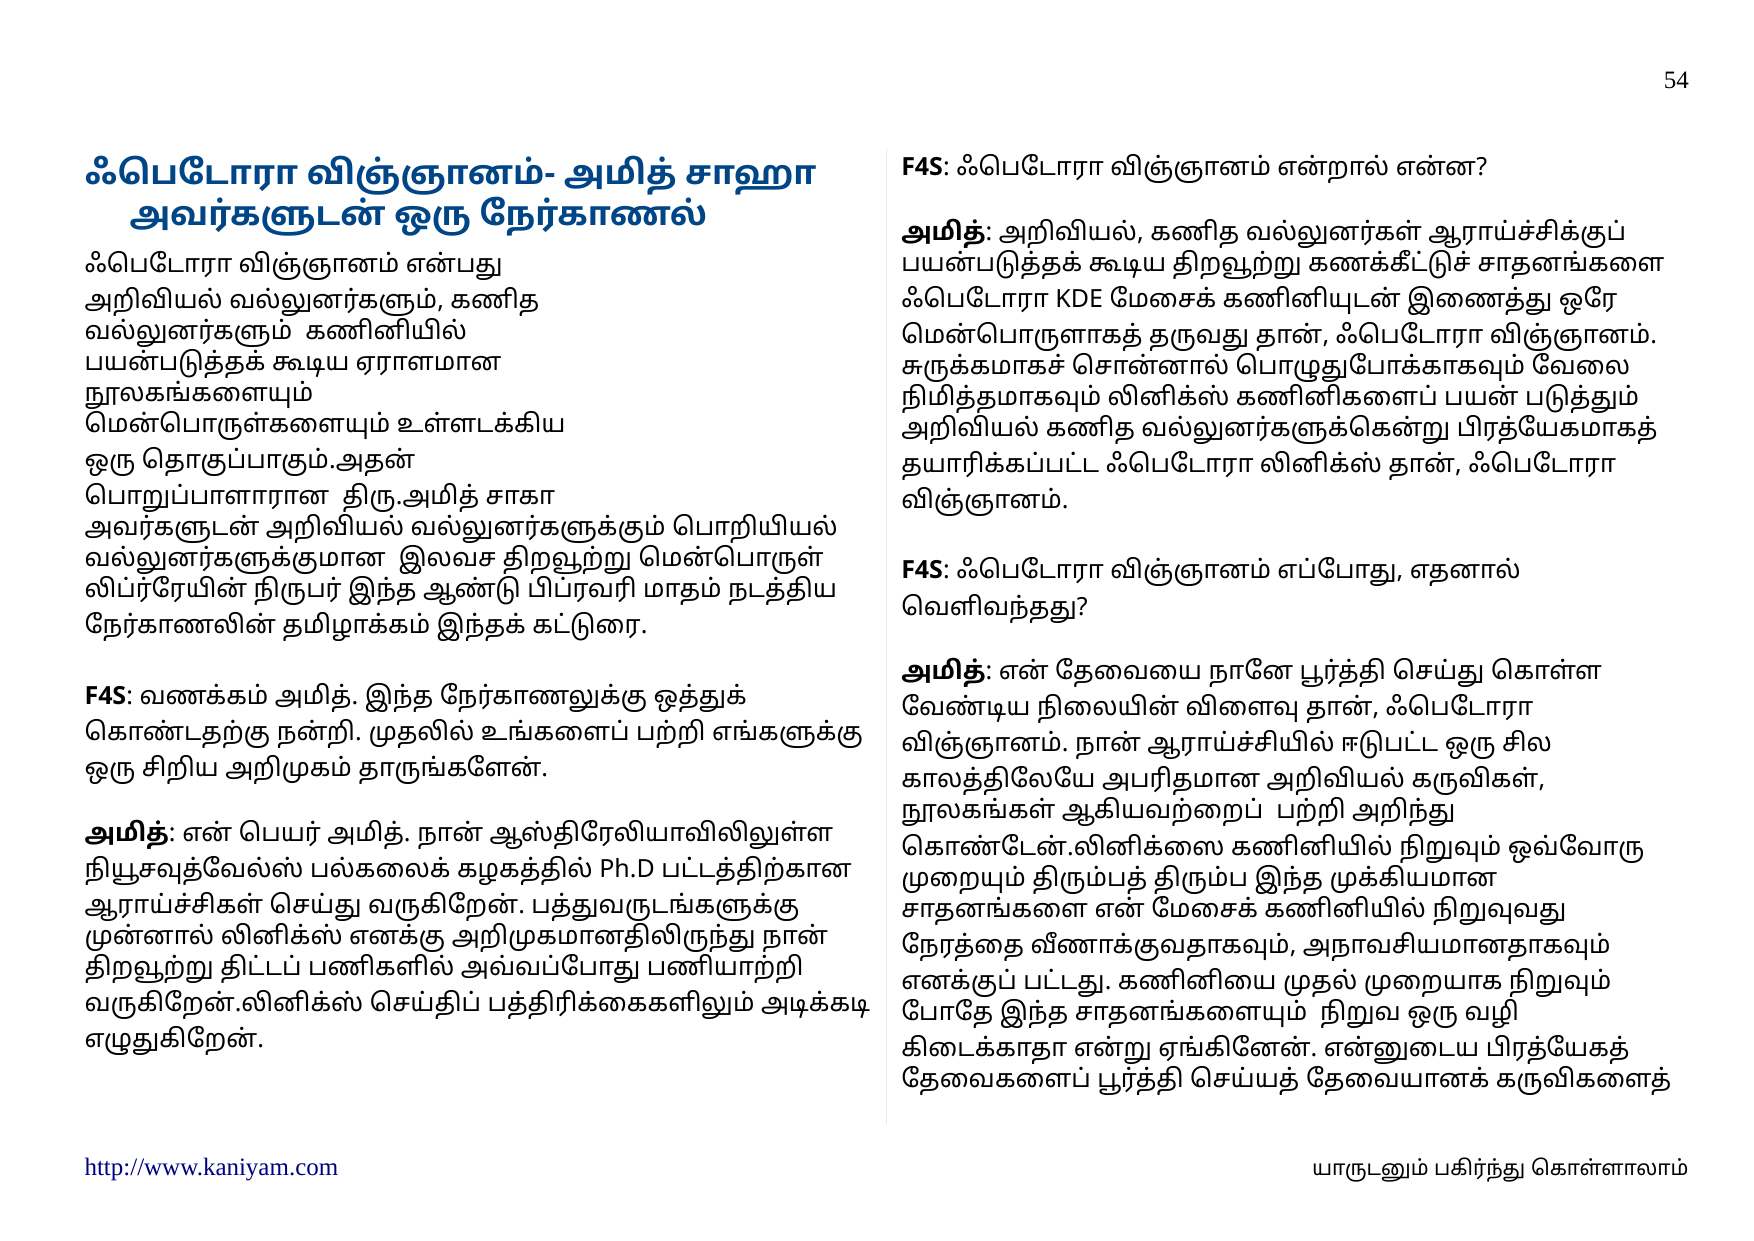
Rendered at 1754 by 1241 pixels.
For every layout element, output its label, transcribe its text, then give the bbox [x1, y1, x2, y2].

text ஃபெடோரா விஞ்ஞானம் என்பது அறிவியல் வல்லுனர்களும், கணித வல்லுனர்களும் கணினியில் பயன்படுத்தக் கூடிய ஏராளமான நூலகங்களையும் மென்பொருள்களையும் உள்ளடக்கிய ஒரு தொகுப்பாகும்.அதன் பொறுப்பாளாரான திரு.அமித் சாகா அவர்களுடன் அறிவியல் வல்லுனர்களுக்கும் பொறியியல் வல்லுனர்களுக்குமான இலவச திறவூற்று மென்பொருள் லிப்ர்ரேயின் நிருபர் இந்த ஆண்டு பிப்ரவரி மாதம் நடத்திய நேர்காணலின் தமிழாக்கம் இந்தக் கட்டுரை. [84, 251, 872, 643]
text F4S: ஃபெடோரா விஞ்ஞானம் என்றால் என்ன? [901, 149, 1688, 185]
text F4S: வணக்கம் அமித். இந்த நேர்காணலுக்கு ஒத்துக் கொண்டதற்கு நன்றி. முதலில் உங்களைப் பற்றி எங்களுக்கு ஒரு சிறிய அறிமுகம் தாருங்களேன். [84, 677, 872, 785]
text F4S: ஃபெடோரா விஞ்ஞானம் எப்போது, எதனால் வெளிவந்தது? [901, 552, 1688, 624]
text அமித்: அறிவியல், கணித வல்லுனர்கள் ஆராய்ச்சிக்குப் பயன்படுத்தக் கூடிய திறவூற்று கணக்கீட்டுச் சாதனங்களை ஃபெடோரா KDE மேசைக் கணினியுடன் இணைத்து ஒரே மென்பொருளாகத் தருவது தான், ஃபெடோரா விஞ்ஞானம். சுருக்கமாகச் சொன்னால் பொழுதுபோக்காகவும் வேலை நிமித்தமாகவும் லினிக்ஸ் கணினிகளைப் பயன் படுத்தும் அறிவியல் கணித வல்லுனர்களுக்கென்று பிரத்யேகமாகத் தயாரிக்கப்பட்ட ஃபெடோரா லினிக்ஸ் தான், ஃபெடோரா விஞ்ஞானம். [901, 214, 1688, 518]
text அமித்: என் தேவையை நானே பூர்த்தி செய்து கொள்ள வேண்டிய நிலையின் விளைவு தான், ஃபெடோரா விஞ்ஞானம். நான் ஆராய்ச்சியில் ஈடுபட்ட ஒரு சில காலத்திலேயே அபரிதமான அறிவியல் கருவிகள், நூலகங்கள் ஆகியவற்றைப் பற்றி அறிந்து கொண்டேன்.லினிக்ஸை கணினியில் நிறுவும் ஒவ்வோரு முறையும் திரும்பத் திரும்ப இந்த முக்கியமான சாதனங்களை என் மேசைக் கணினியில் நிறுவுவது நேரத்தை வீணாக்குவதாகவும், அநாவசியமானதாகவும் எனக்குப் பட்டது. கணினியை முதல் முறையாக நிறுவும் போதே இந்த சாதனங்களையும் நிறுவ ஒரு வழி கிடைக்காதா என்று ஏங்கினேன். என்னுடைய பிரத்யேகத் தேவைகளைப் பூர்த்தி செய்யத் தேவையானக் கருவிகளைத் [901, 653, 1688, 1096]
text அமித்: என் பெயர் அமித். நான் ஆஸ்திரேலியாவிலிலுள்ள நியூசவுத்வேல்ஸ் பல்கலைக் கழகத்தில் Ph.D பட்டத்திற்கான ஆராய்ச்சிகள் செய்து வருகிறேன். பத்துவருடங்களுக்கு முன்னால் லினிக்ஸ் எனக்கு அறிமுகமானதிலிருந்து நான் திறவூற்று திட்டப் பணிகளில் அவ்வப்போது பணியாற்றி வருகிறேன்.லினிக்ஸ் செய்திப் பத்திரிக்கைகளிலும் அடிக்கடி எழுதுகிறேன். [84, 814, 872, 1056]
subtitle ஃபெடோரா விஞ்ஞானம்- அமித் சாஹா அவர்களுடன் ஒரு நேர்காணல் [84, 149, 872, 238]
